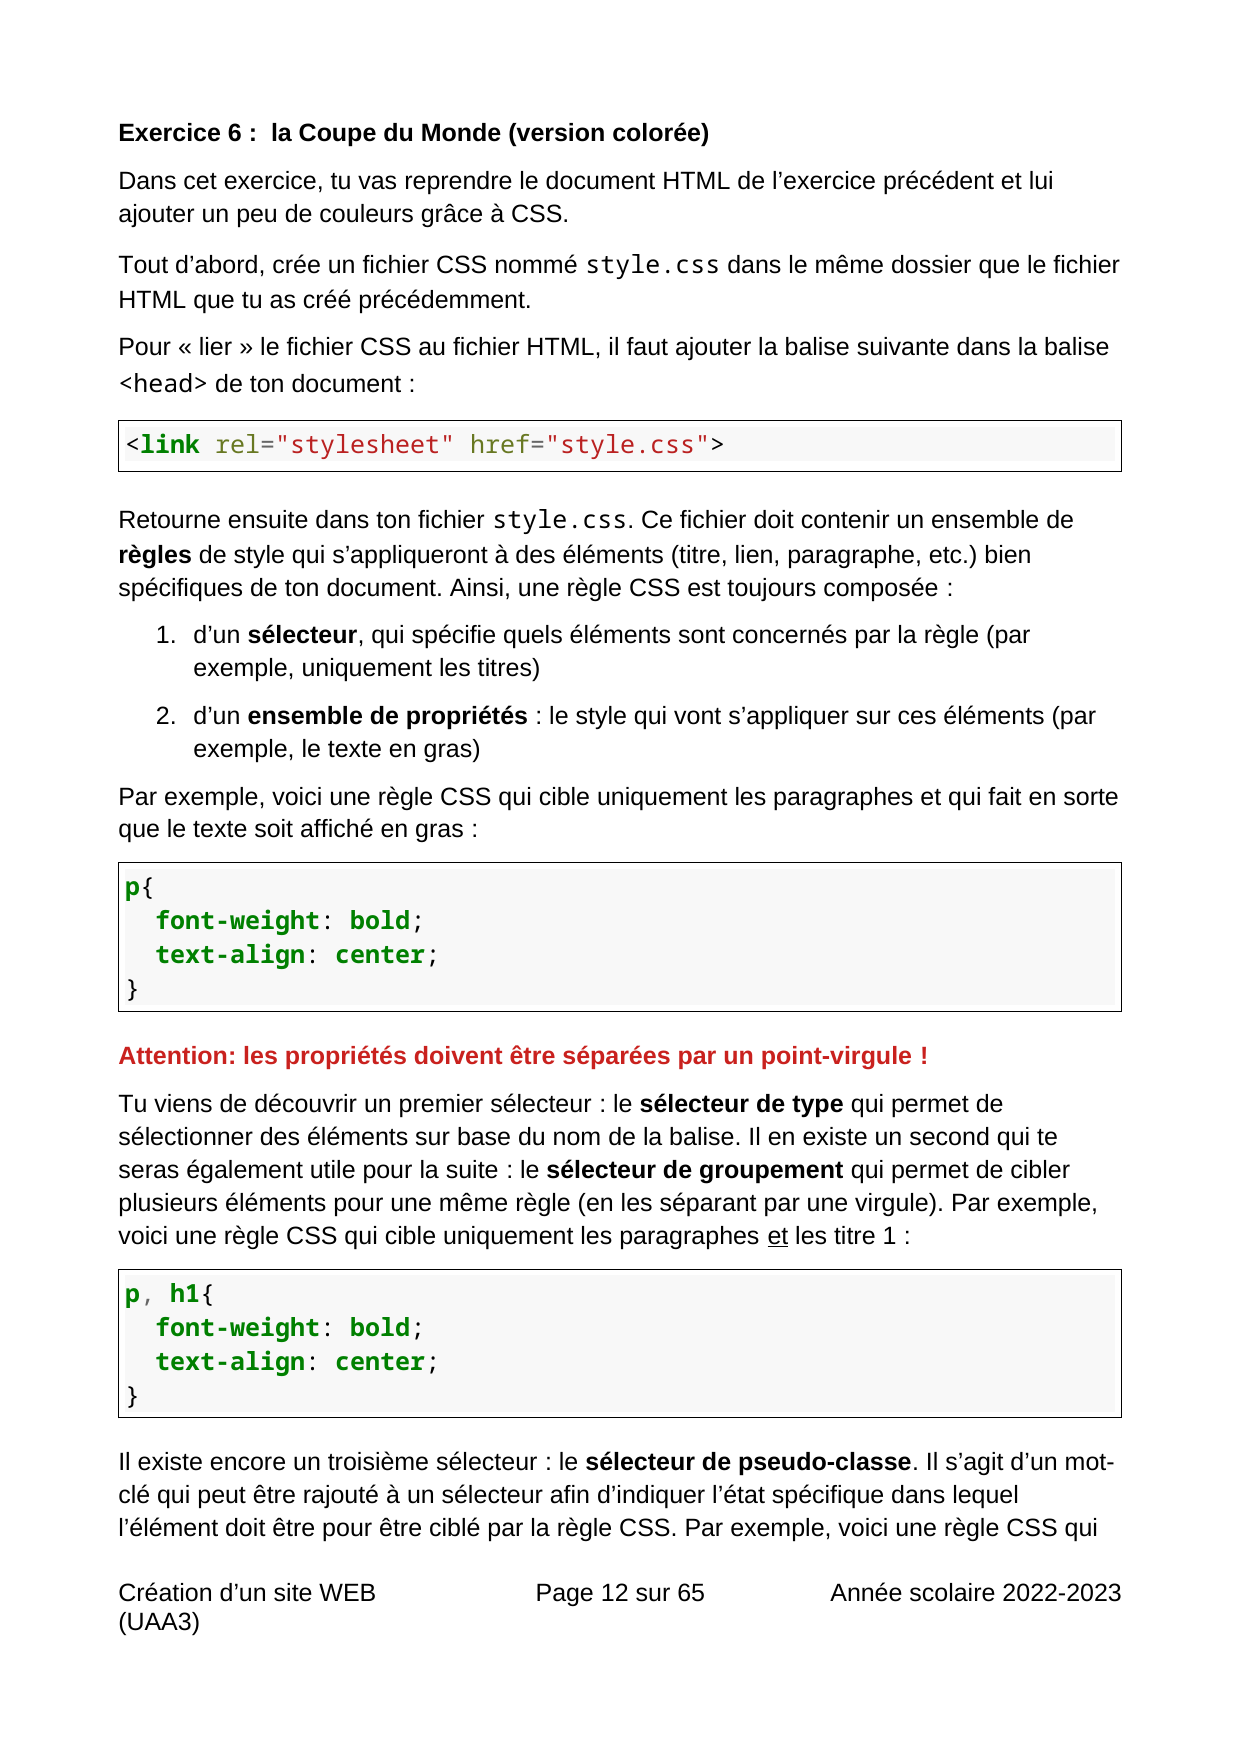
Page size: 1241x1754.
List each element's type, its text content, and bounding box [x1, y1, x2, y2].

list d’un ensemble de propriétés : le style qui vont s’appliquer sur ces éléments (par exemple, le texte en gras) [156, 701, 1122, 763]
text Tu viens de découvrir un premier sélecteur : le sélecteur de type qui permet de sélectionner des éléments sur base du nom de la balise. Il en existe un second qui te seras également utile pour la suite : le sélecteur de groupement qui permet de cibler plusieurs éléments pour une même règle (en les séparant par une virgule). Par exemple, voici une règle CSS qui cible uniquement les paragraphes et les titre 1 : [118, 1089, 1122, 1250]
text Attention: les propriétés doivent être séparées par un point-virgule ! [118, 1041, 1122, 1070]
text Retourne ensuite dans ton fichier style.css. Ce fichier doit contenir un ensemble de règles de style qui s’appliqueront à des éléments (titre, lien, paragraphe, etc.) bien spécifiques de ton document. Ainsi, une règle CSS est toujours composée : [118, 501, 1122, 601]
text Par exemple, voici une règle CSS qui cible uniquement les paragraphes et qui fait en sorte que le texte soit affiché en gras : [118, 781, 1122, 843]
text Tout d’abord, crée un fichier CSS nommé style.css dans le même dossier que le fichier HTML que tu as créé précédemment. [118, 246, 1122, 313]
table_header p{ font-weight: bold; text-align: center; } [119, 863, 1121, 1011]
table_header p, h1{ font-weight: bold; text-align: center; } [119, 1270, 1121, 1417]
text Exercice 6 : la Coupe du Monde (version colorée) [118, 118, 1122, 147]
text Dans cet exercice, tu vas reprendre le document HTML de l’exercice précédent et lui ajouter un peu de couleurs grâce à CSS. [118, 166, 1122, 227]
table_header <link rel="stylesheet" href="style.css"> [119, 421, 1121, 471]
list d’un sélecteur, qui spécifie quels éléments sont concernés par la règle (par exemple, uniquement les titres) [156, 620, 1122, 682]
text Pour « lier » le fichier CSS au fichier HTML, il faut ajouter la balise suivante dans la balise <head> de ton document : [118, 332, 1122, 400]
text Il existe encore un troisième sélecteur : le sélecteur de pseudo-classe. Il s’agit d’un mot-clé qui peut être rajouté à un sélecteur afin d’indiquer l’état spécifique dans lequel l’élément doit être pour être ciblé par la règle CSS. Par exemple, voici une règle CSS qui [118, 1447, 1122, 1542]
